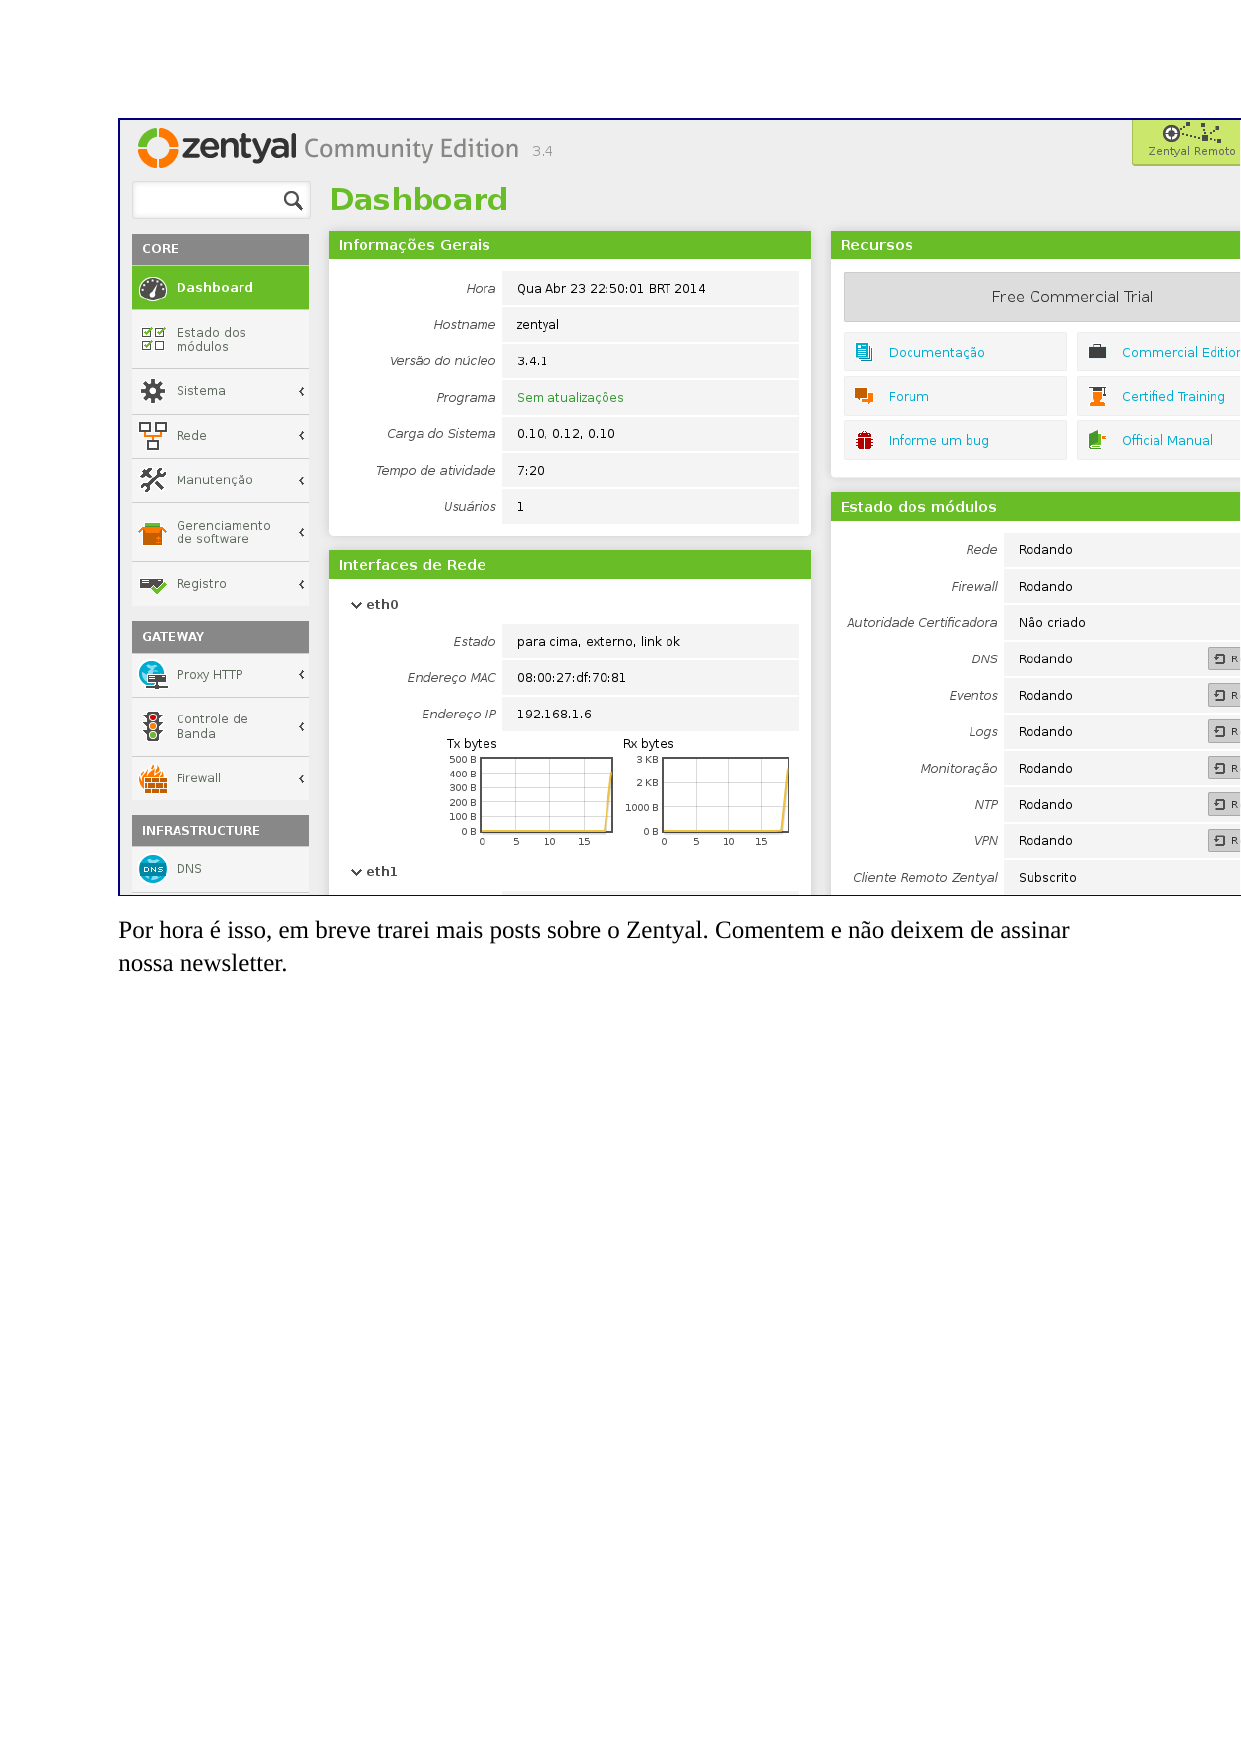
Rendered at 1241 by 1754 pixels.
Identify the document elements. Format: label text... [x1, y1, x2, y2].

text Por hora é isso, em breve trarei mais posts sobre o Zentyal. Comentem e não deixem de assinar nossa newsletter. [118, 915, 1122, 977]
picture [120, 120, 1241, 895]
